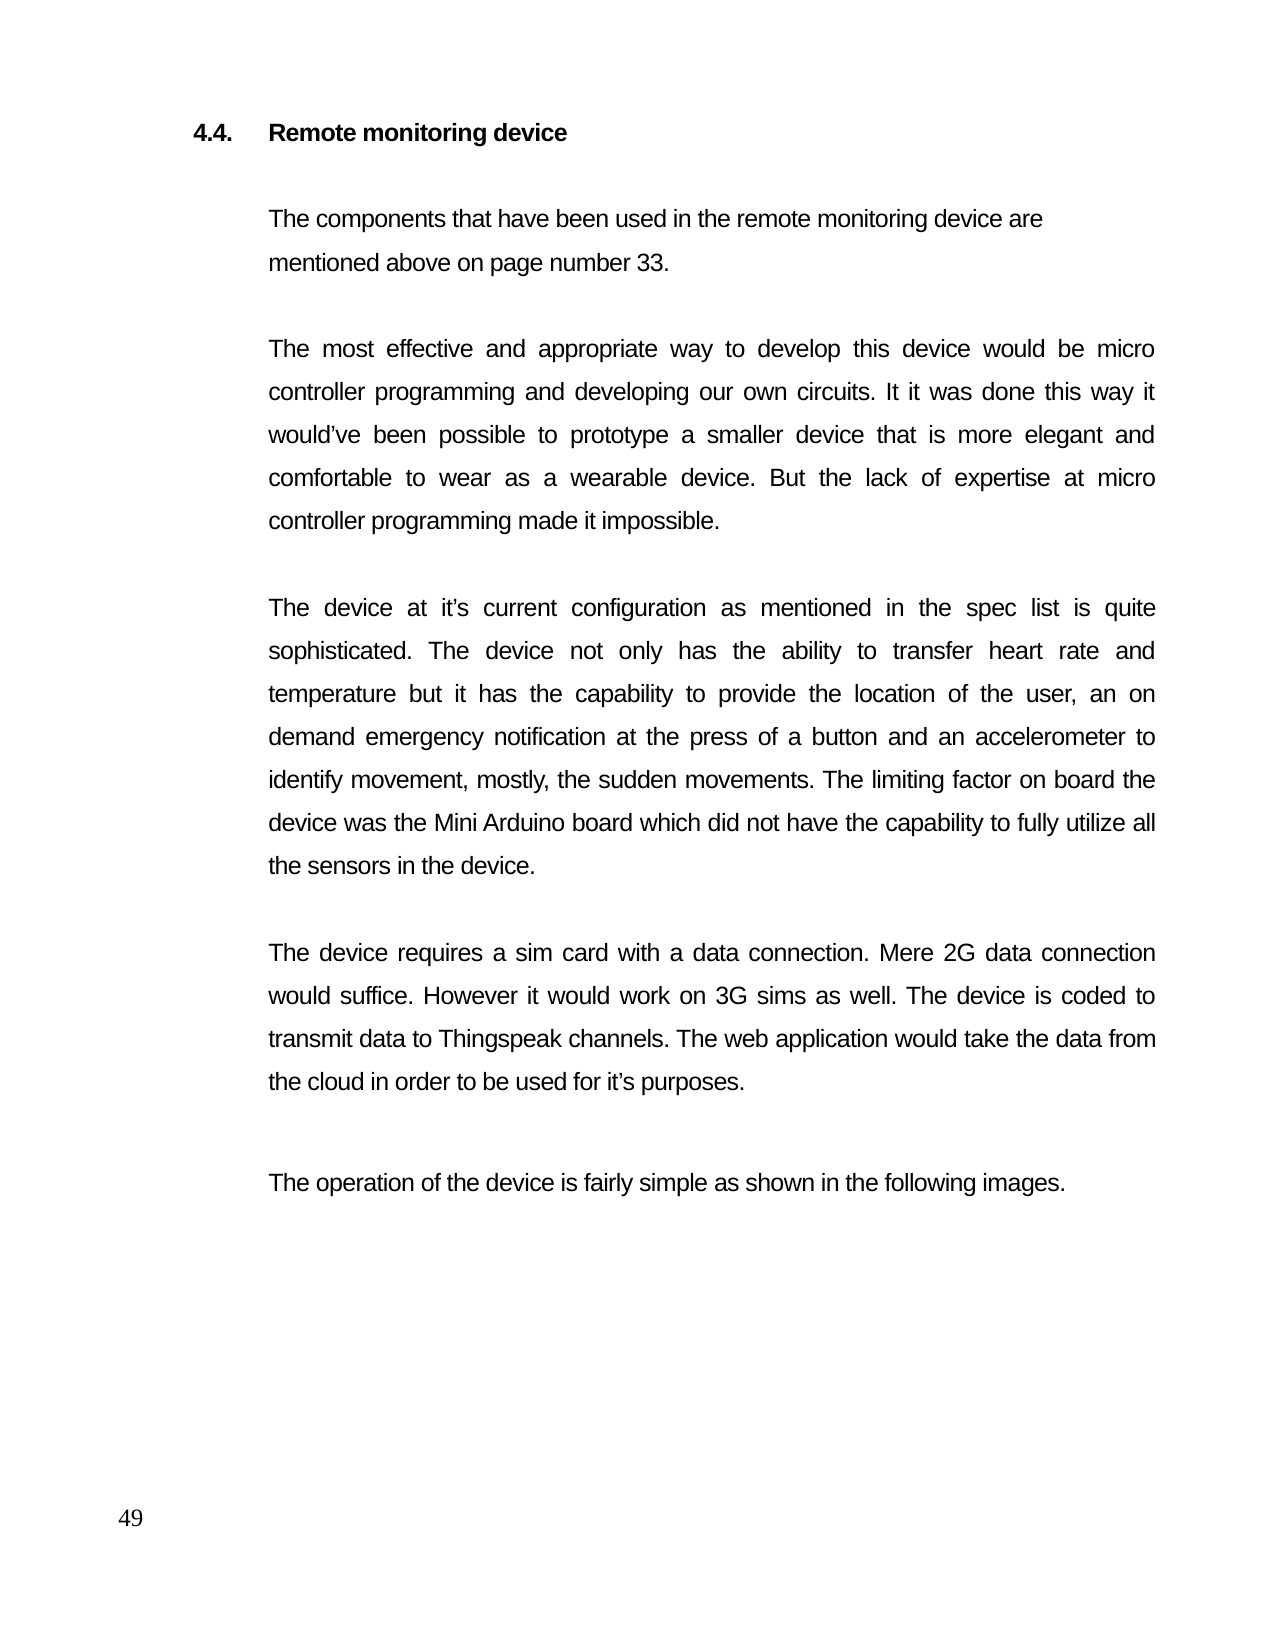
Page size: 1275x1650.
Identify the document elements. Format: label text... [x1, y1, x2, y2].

text The most effective and appropriate way to develop this device would be micro controller programming and developing our own circuits. It it was done this way it would’ve been possible to prototype a smaller device that is more elegant and comfortable to wear as a wearable device. But the lack of expertise at micro controller programming made it impossible. [268, 334, 1157, 535]
text The components that have been used in the remote monitoring device are mentioned above on page number 33. [118, 204, 1157, 276]
text The device requires a sim card with a data connection. Mere 2G data connection would suffice. However it would work on 3G sims as well. The device is coded to transmit data to Thingspeak channels. The web application would take the data from the cloud in order to be used for it’s purposes. [268, 937, 1157, 1096]
text The device at it’s current configuration as mentioned in the spec list is quite sophisticated. The device not only has the ability to transfer heart rate and temperature but it has the capability to provide the location of the user, an on demand emergency notification at the press of a button and an accelerometer to identify movement, mostly, the sudden movements. The limiting factor on board the device was the Mini Arduino board which did not have the capability to fully utilize all the sensors in the device. [268, 592, 1157, 880]
list Remote monitoring device [193, 118, 1157, 147]
text The operation of the device is fairly simple as shown in the following images. [118, 1167, 1157, 1196]
